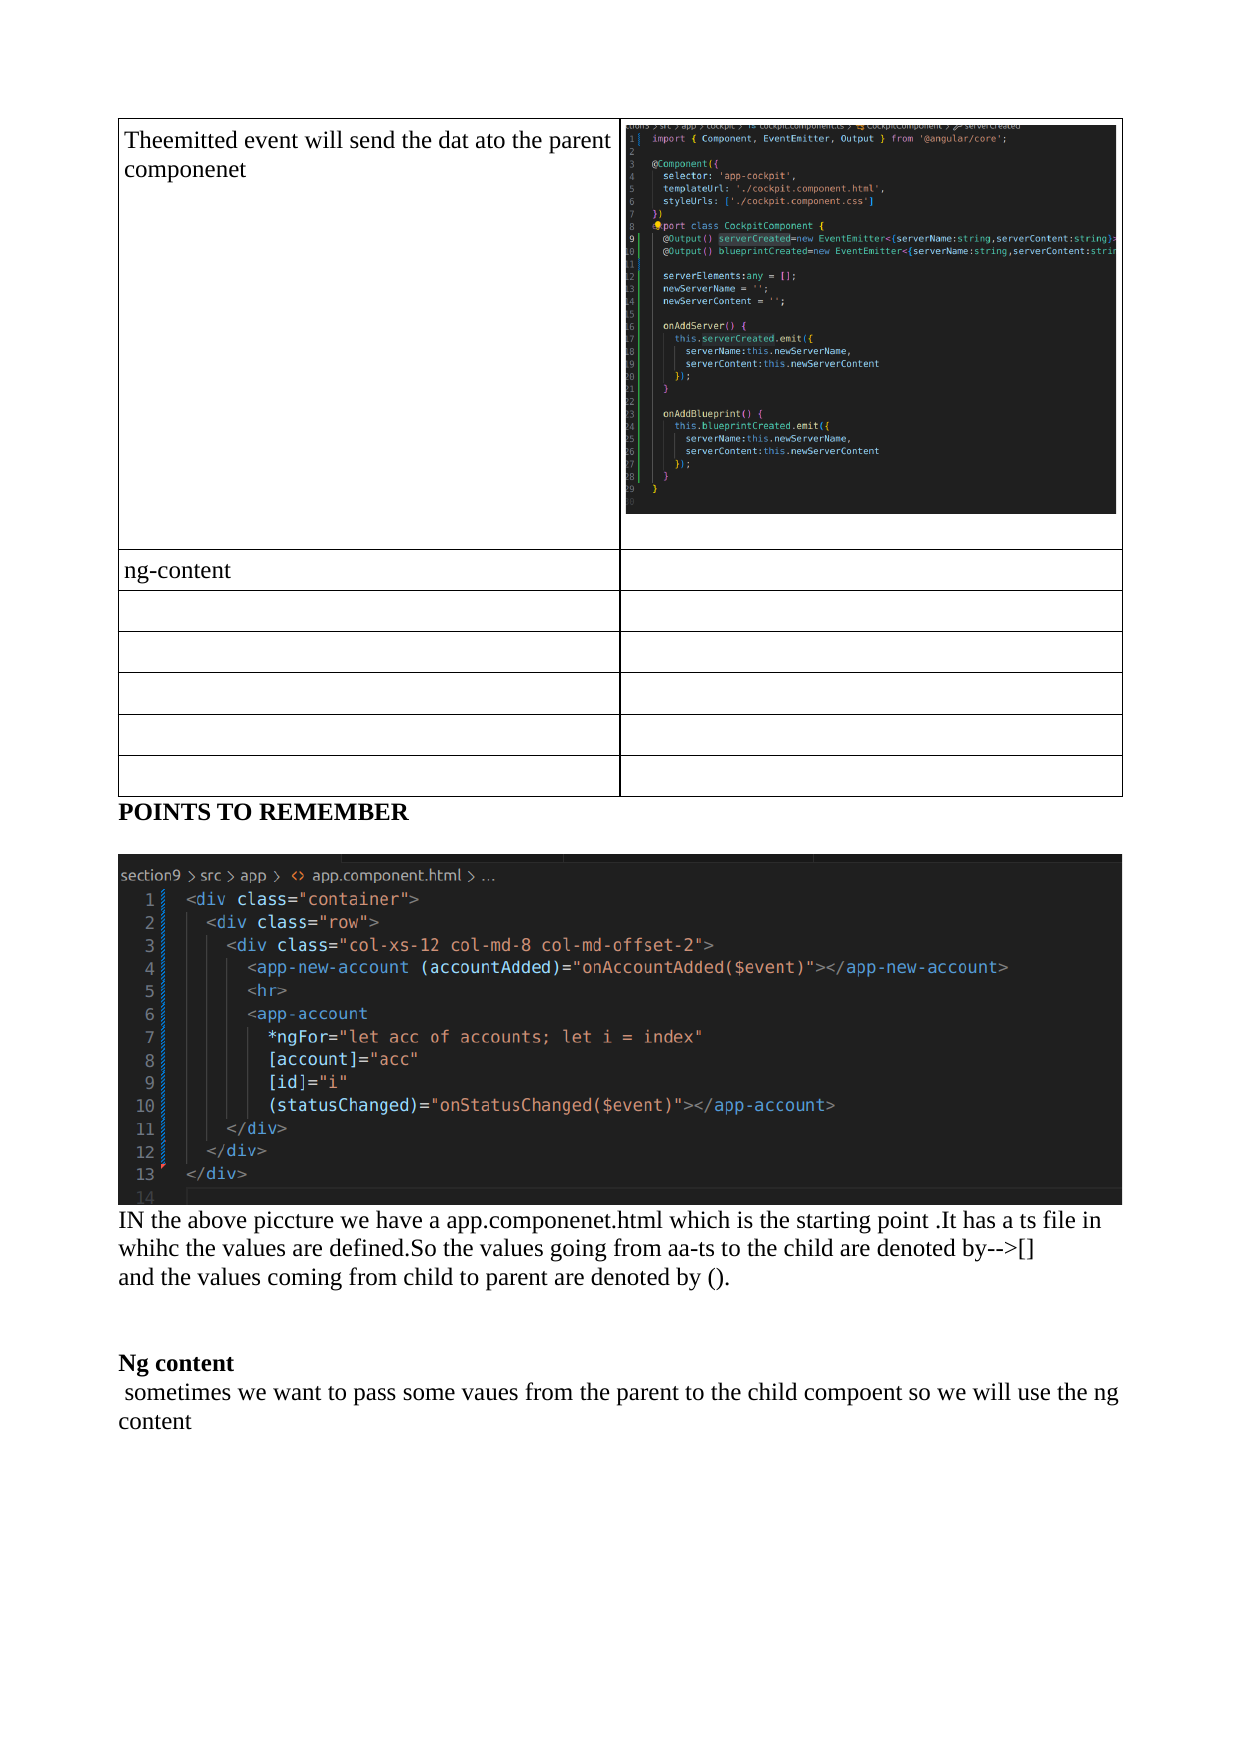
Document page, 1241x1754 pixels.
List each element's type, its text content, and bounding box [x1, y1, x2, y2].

table_cell [119, 632, 619, 672]
table_cell [119, 756, 619, 796]
table_cell [621, 550, 1122, 590]
text Ng content [118, 1348, 1122, 1377]
table_cell [621, 756, 1122, 796]
table_cell [621, 632, 1122, 672]
table_cell [119, 715, 619, 755]
text sometimes we want to pass some vaues from the parent to the child compoent so we will use the ng content [118, 1377, 1122, 1435]
table_cell [621, 715, 1122, 755]
table_cell [621, 119, 1122, 548]
table_cell [621, 591, 1122, 631]
table_cell Theemitted event will send the dat ato the parent componenet [119, 119, 619, 548]
table_cell [119, 591, 619, 631]
text and the values coming from child to parent are denoted by (). [118, 1262, 1122, 1291]
picture [625, 125, 1117, 514]
text IN the above piccture we have a app.componenet.html which is the starting point .It has a ts file in whihc the values are defined.So the values going from aa-ts to the child are denoted by-->[] [118, 1205, 1122, 1262]
table_cell [119, 673, 619, 713]
picture [118, 854, 1123, 1205]
text POINTS TO REMEMBER [118, 797, 1122, 826]
table_cell ng-content [119, 550, 619, 590]
table_cell [621, 673, 1122, 713]
